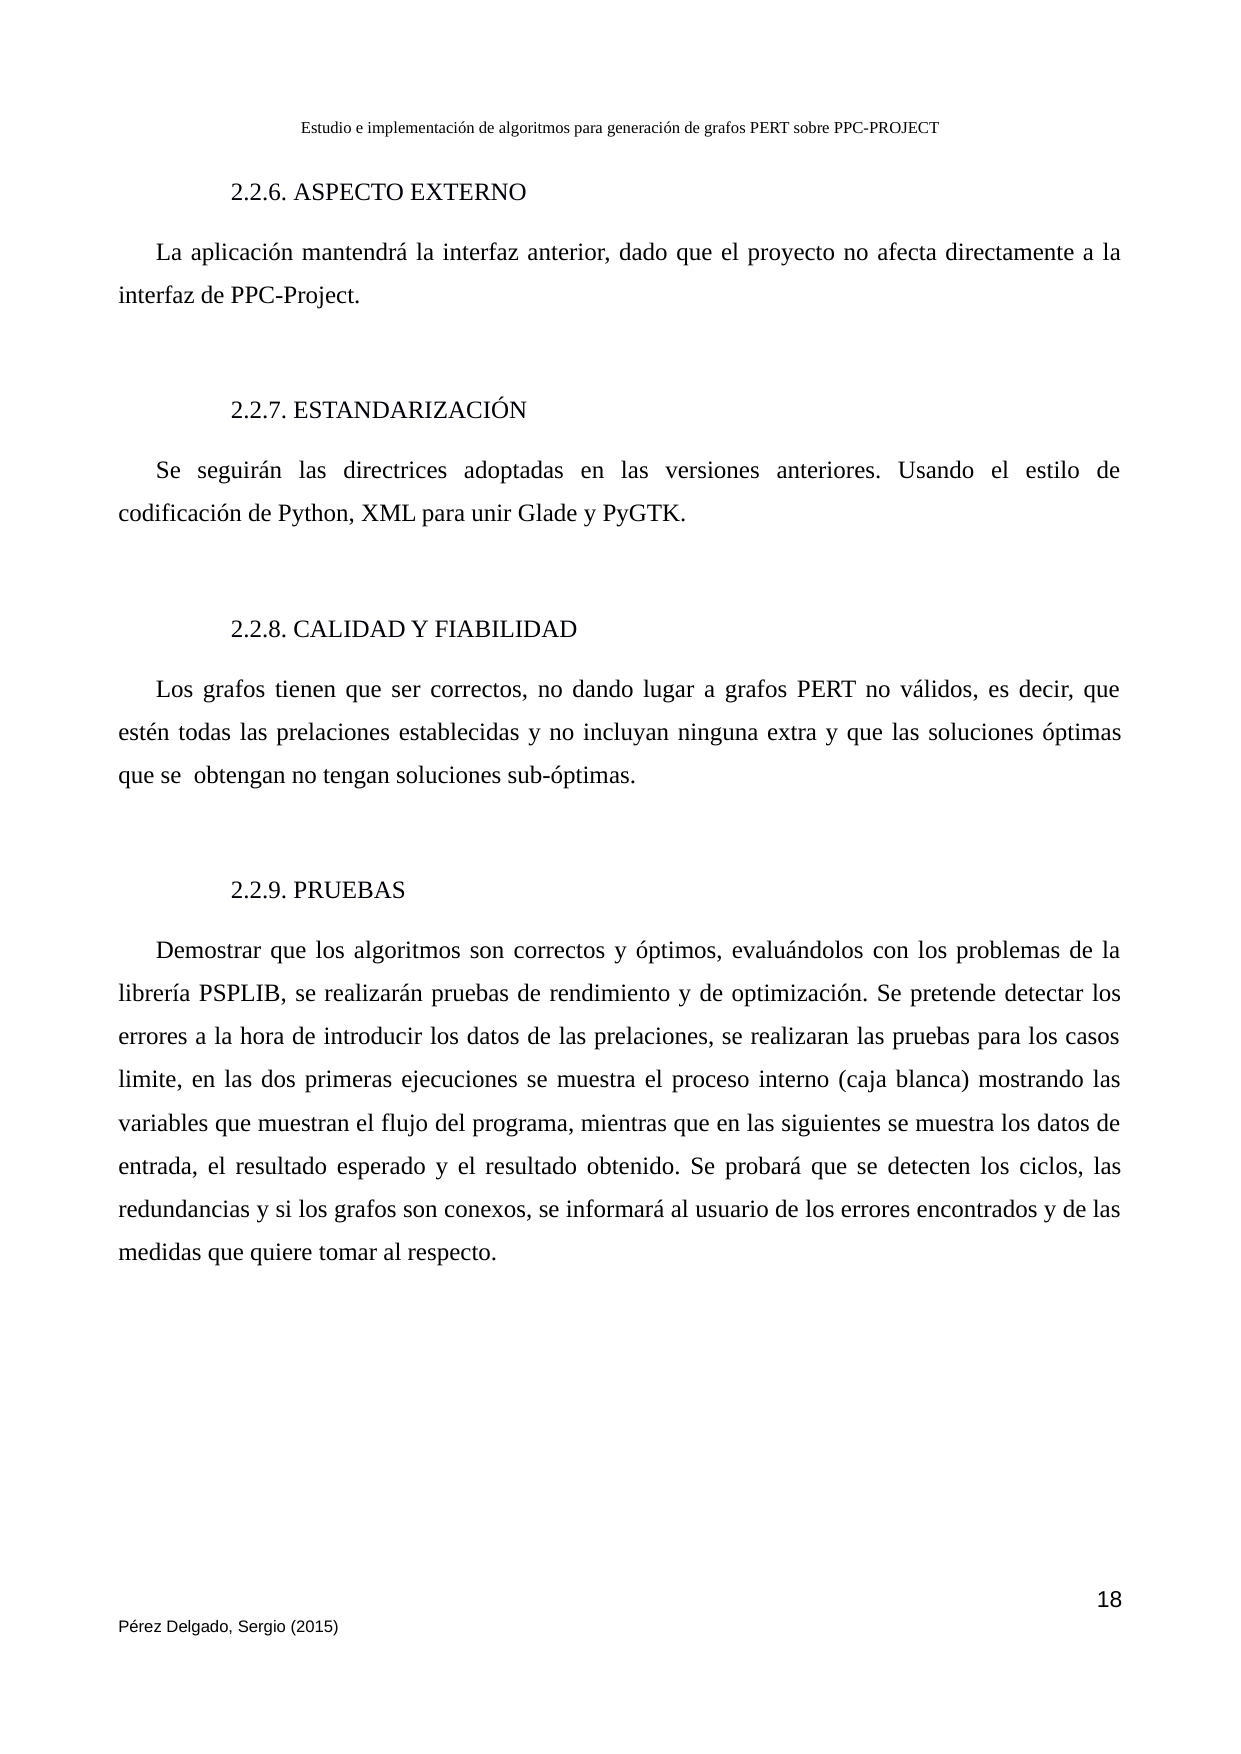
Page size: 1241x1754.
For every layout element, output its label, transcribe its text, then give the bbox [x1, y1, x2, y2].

text Se seguirán las directrices adoptadas en las versiones anteriores. Usando el estilo de codificación de Python, XML para unir Glade y PyGTK. [118, 455, 1122, 527]
subtitle 2.2.6. ASPECTO EXTERNO [156, 177, 1122, 206]
subtitle 2.2.7. ESTANDARIZACIÓN [156, 396, 1122, 424]
subtitle 2.2.9. PRUEBAS [156, 875, 1122, 904]
text La aplicación mantendrá la interfaz anterior, dado que el proyecto no afecta directamente a la interfaz de PPC-Project. [118, 237, 1122, 309]
text Los grafos tienen que ser correctos, no dando lugar a grafos PERT no válidos, es decir, que estén todas las prelaciones establecidas y no incluyan ninguna extra y que las soluciones óptimas que se obtengan no tengan soluciones sub-óptimas. [118, 674, 1122, 789]
text Demostrar que los algoritmos son correctos y óptimos, evaluándolos con los problemas de la librería PSPLIB, se realizarán pruebas de rendimiento y de optimización. Se pretende detectar los errores a la hora de introducir los datos de las prelaciones, se realizaran las pruebas para los casos limite, en las dos primeras ejecuciones se muestra el proceso interno (caja blanca) mostrando las variables que muestran el flujo del programa, mientras que en las siguientes se muestra los datos de entrada, el resultado esperado y el resultado obtenido. Se probará que se detecten los ciclos, las redundancias y si los grafos son conexos, se informará al usuario de los errores encontrados y de las medidas que quiere tomar al respecto. [118, 935, 1122, 1266]
subtitle 2.2.8. CALIDAD Y FIABILIDAD [156, 614, 1122, 643]
